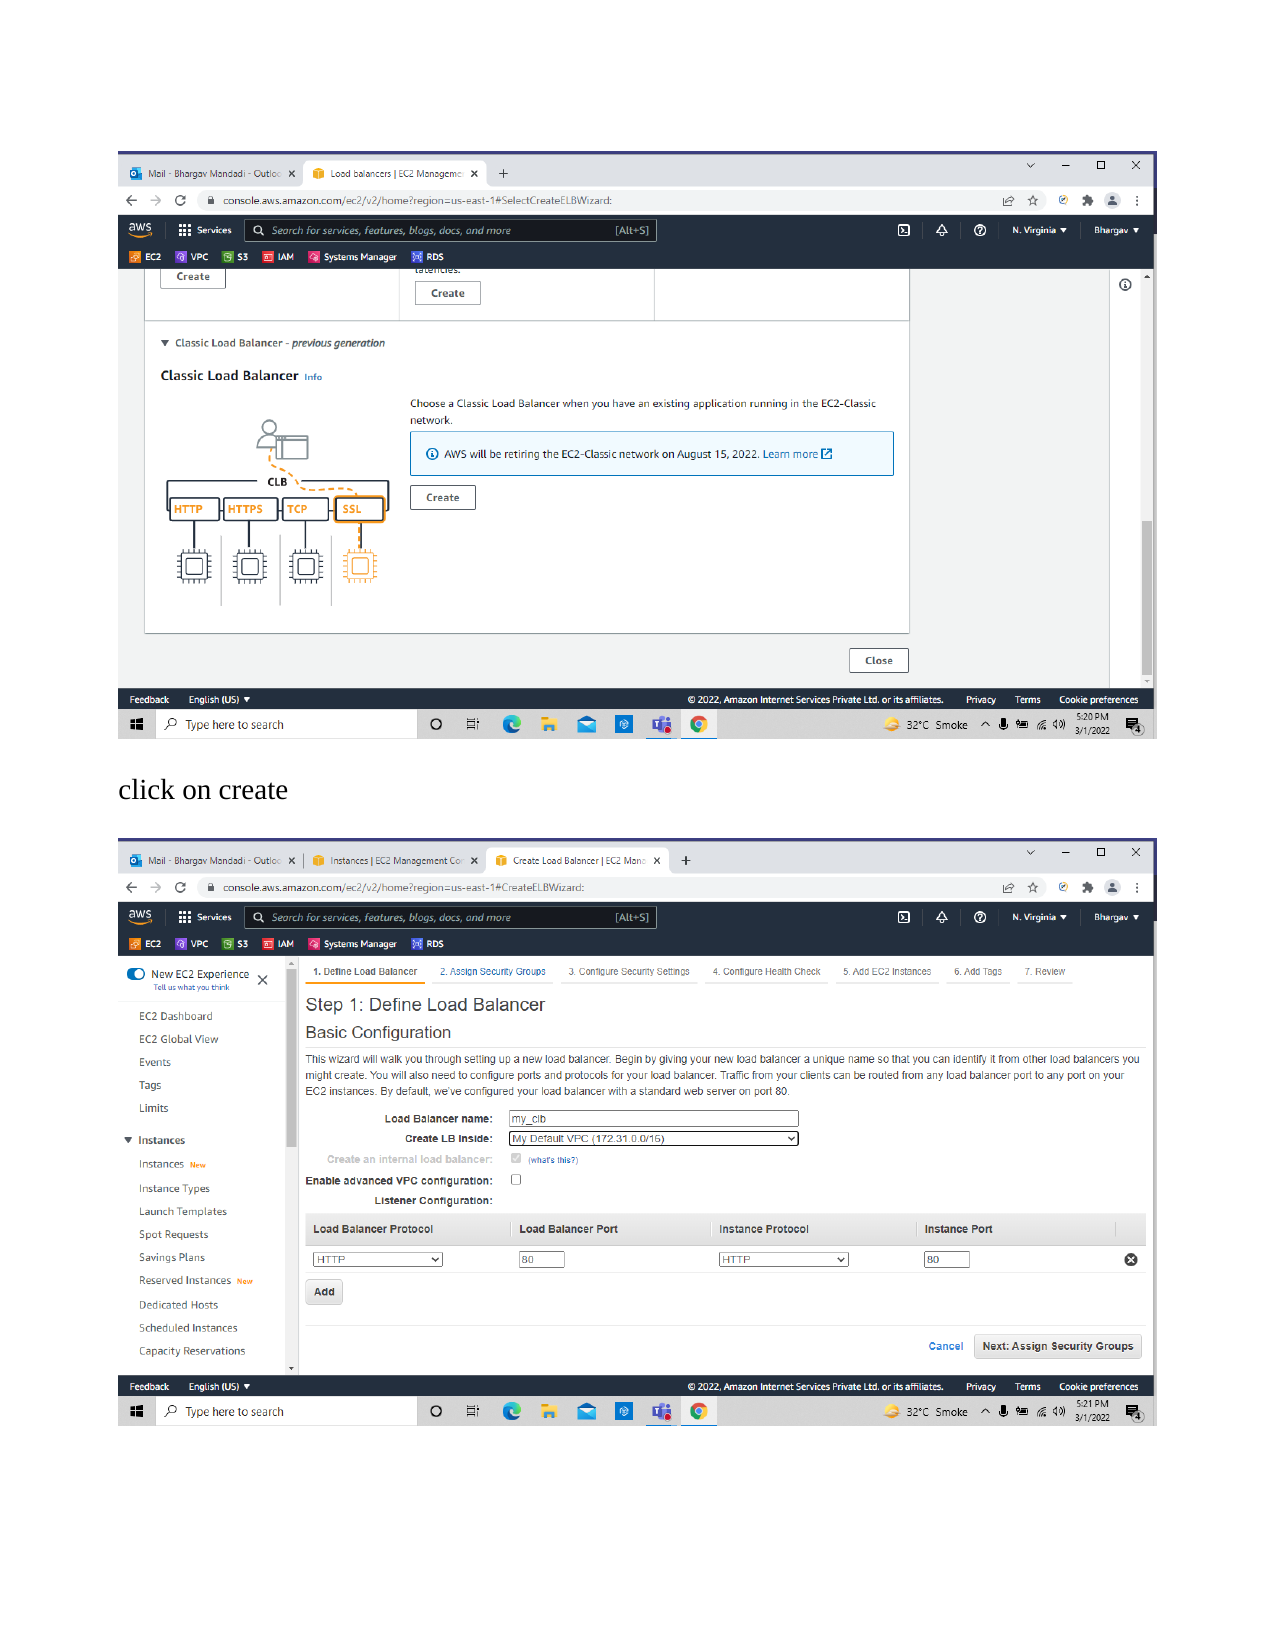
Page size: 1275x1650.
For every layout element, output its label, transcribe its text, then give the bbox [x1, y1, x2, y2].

picture [118, 151, 1157, 739]
text click on create [118, 772, 1157, 805]
picture [118, 838, 1157, 1426]
